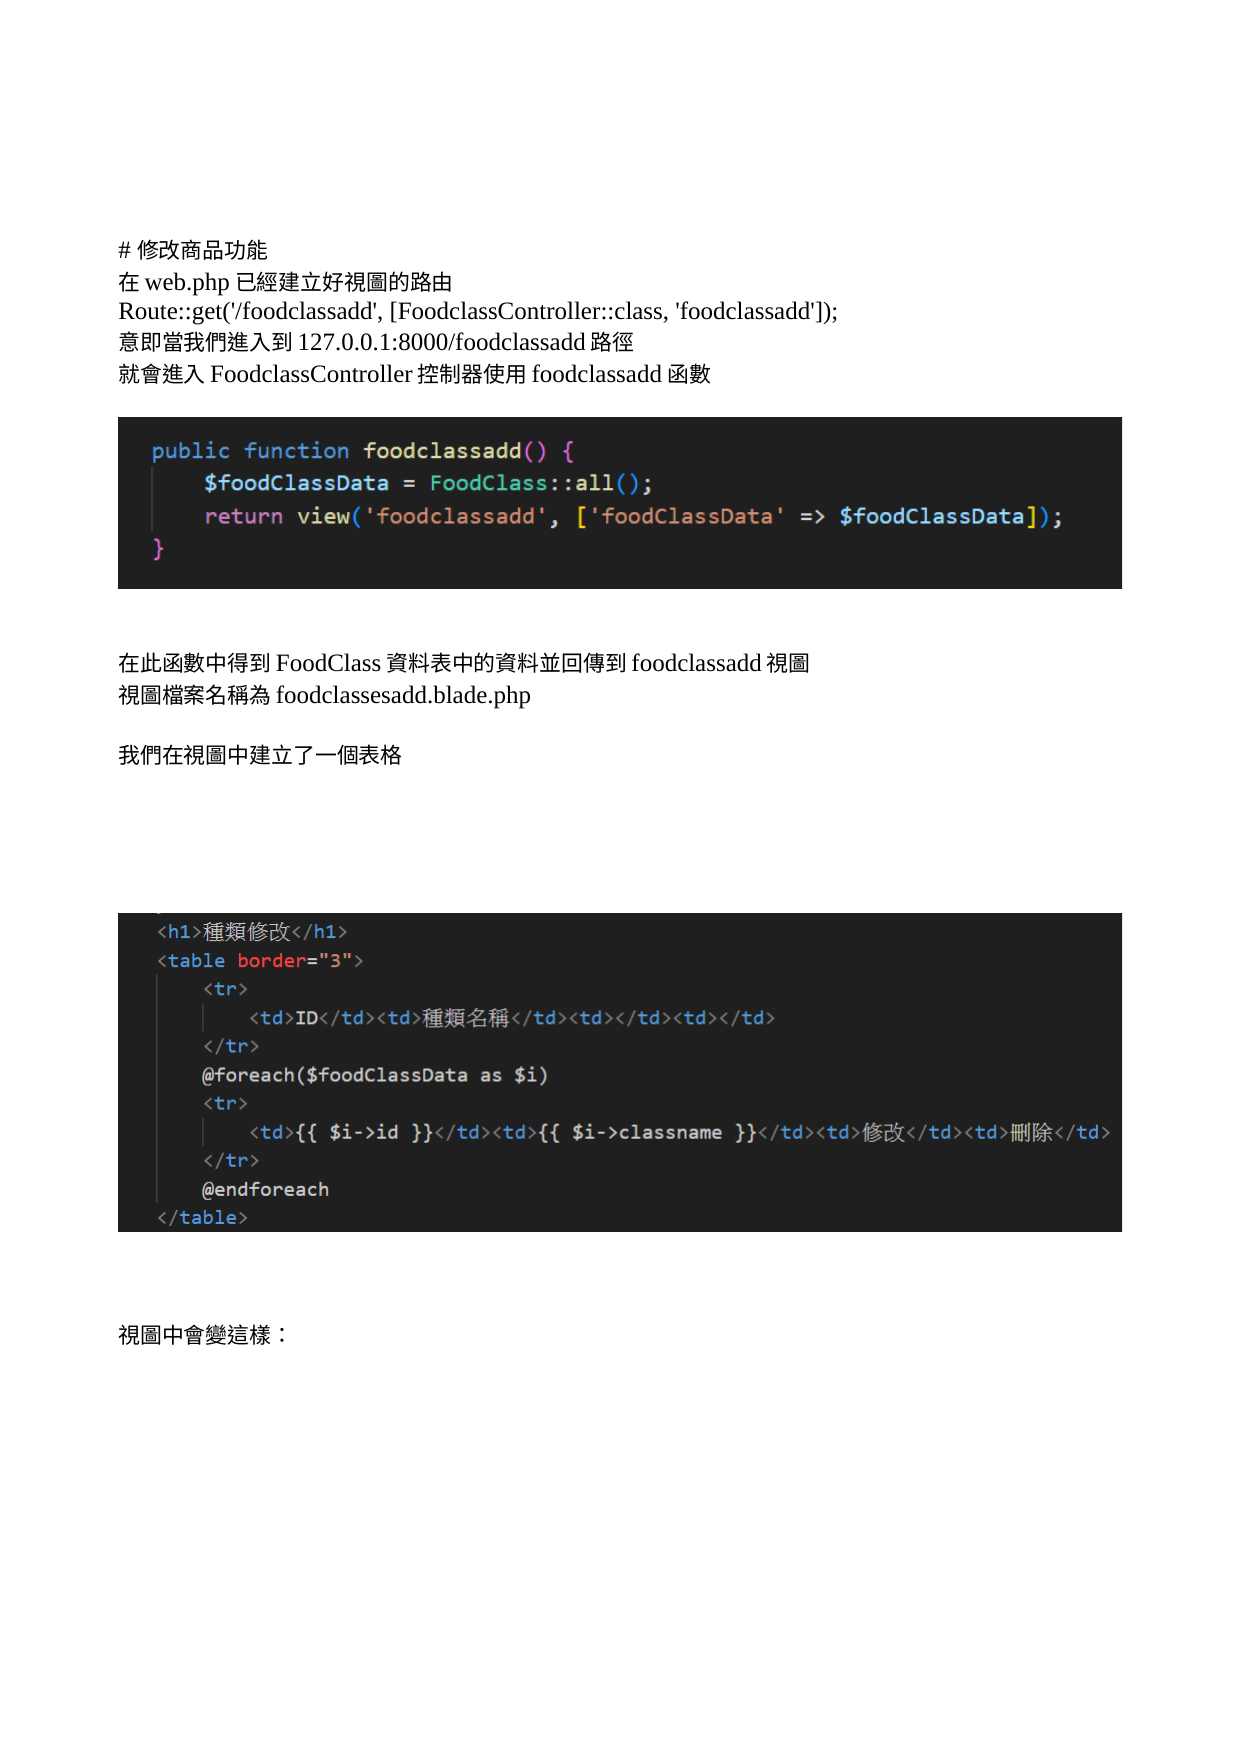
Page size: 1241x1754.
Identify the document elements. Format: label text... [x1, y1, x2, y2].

text # 修改商品功能 [118, 233, 1122, 265]
text 視圖中會變這樣： [118, 1318, 1122, 1350]
text 在web.php已經建立好視圖的路由 [118, 265, 1122, 296]
text Route::get('/foodclassadd', [FoodclassController::class, 'foodclassadd']); [118, 296, 1122, 325]
text 在此函數中得到FoodClass資料表中的資料並回傳到foodclassadd視圖 [118, 646, 1122, 678]
picture [118, 417, 1123, 589]
picture [118, 913, 1123, 1232]
text 就會進入FoodclassController控制器使用foodclassadd函數 [118, 357, 1122, 388]
text 我們在視圖中建立了一個表格 [118, 738, 1122, 770]
text 意即當我們進入到127.0.0.1:8000/foodclassadd路徑 [118, 325, 1122, 357]
text 視圖檔案名稱為foodclassesadd.blade.php [118, 678, 1122, 710]
